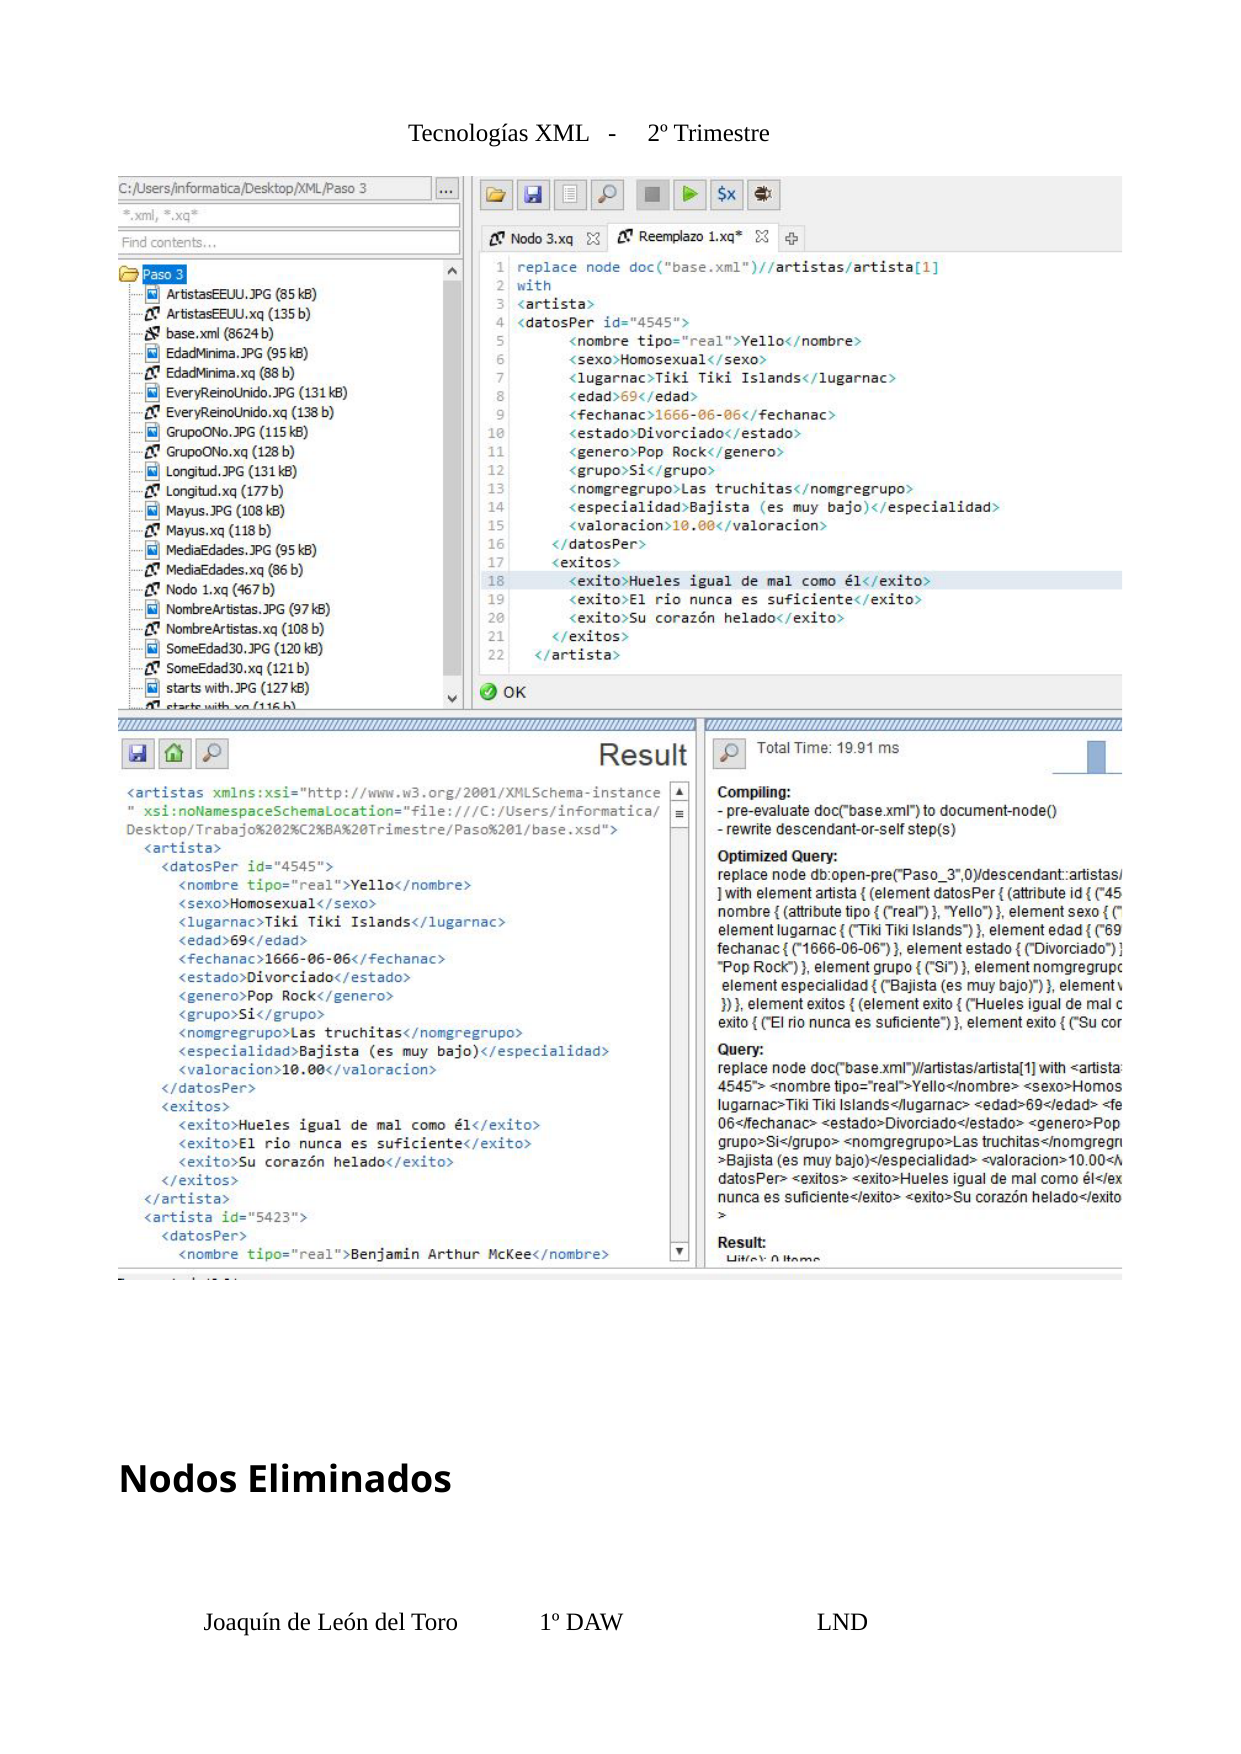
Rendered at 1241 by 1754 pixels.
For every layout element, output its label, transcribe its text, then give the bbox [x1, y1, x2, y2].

text Nodos Eliminados [118, 1452, 1122, 1503]
picture [118, 176, 1123, 1280]
